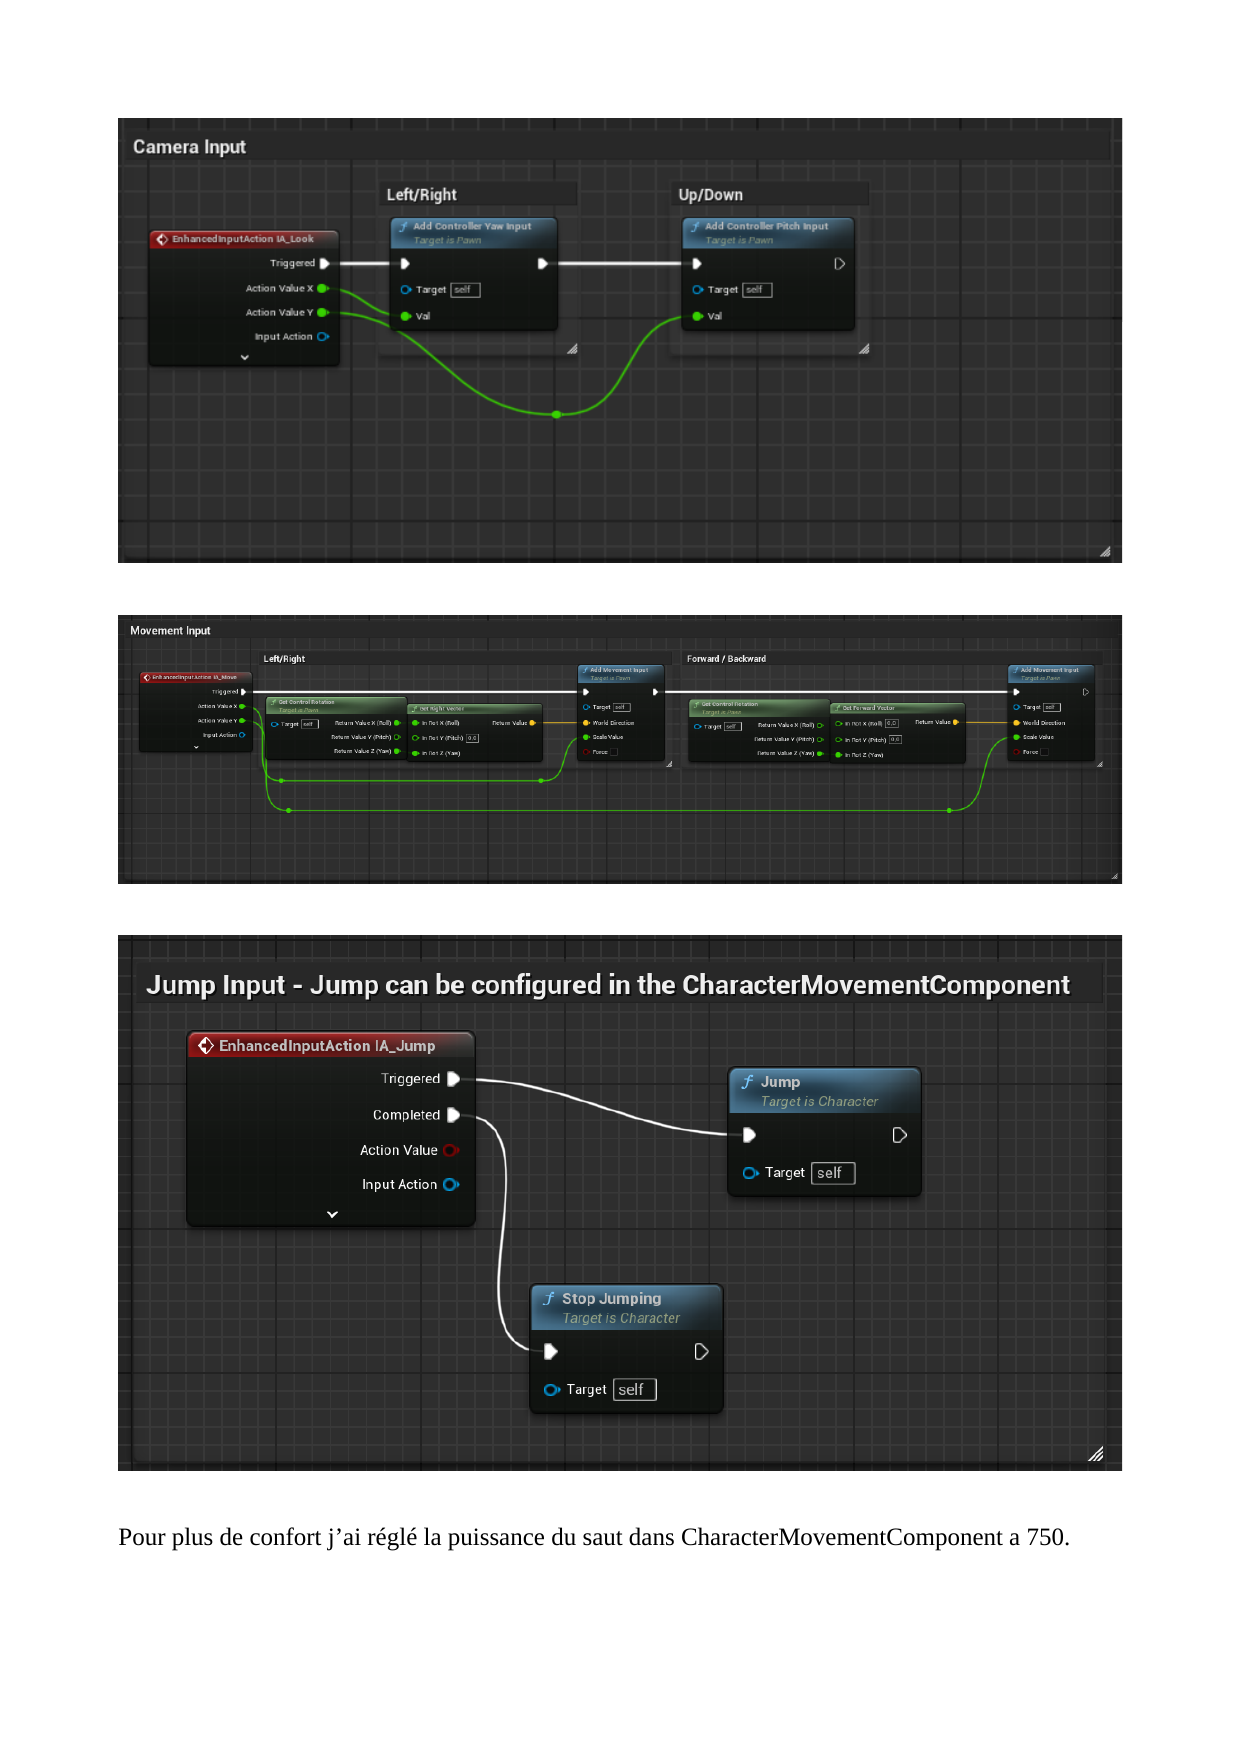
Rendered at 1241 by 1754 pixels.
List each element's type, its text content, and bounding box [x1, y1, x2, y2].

picture [118, 118, 1123, 563]
picture [118, 935, 1123, 1471]
text Pour plus de confort j’ai réglé la puissance du saut dans CharacterMovementComponent a 750. [118, 1522, 1122, 1551]
picture [118, 615, 1123, 884]
